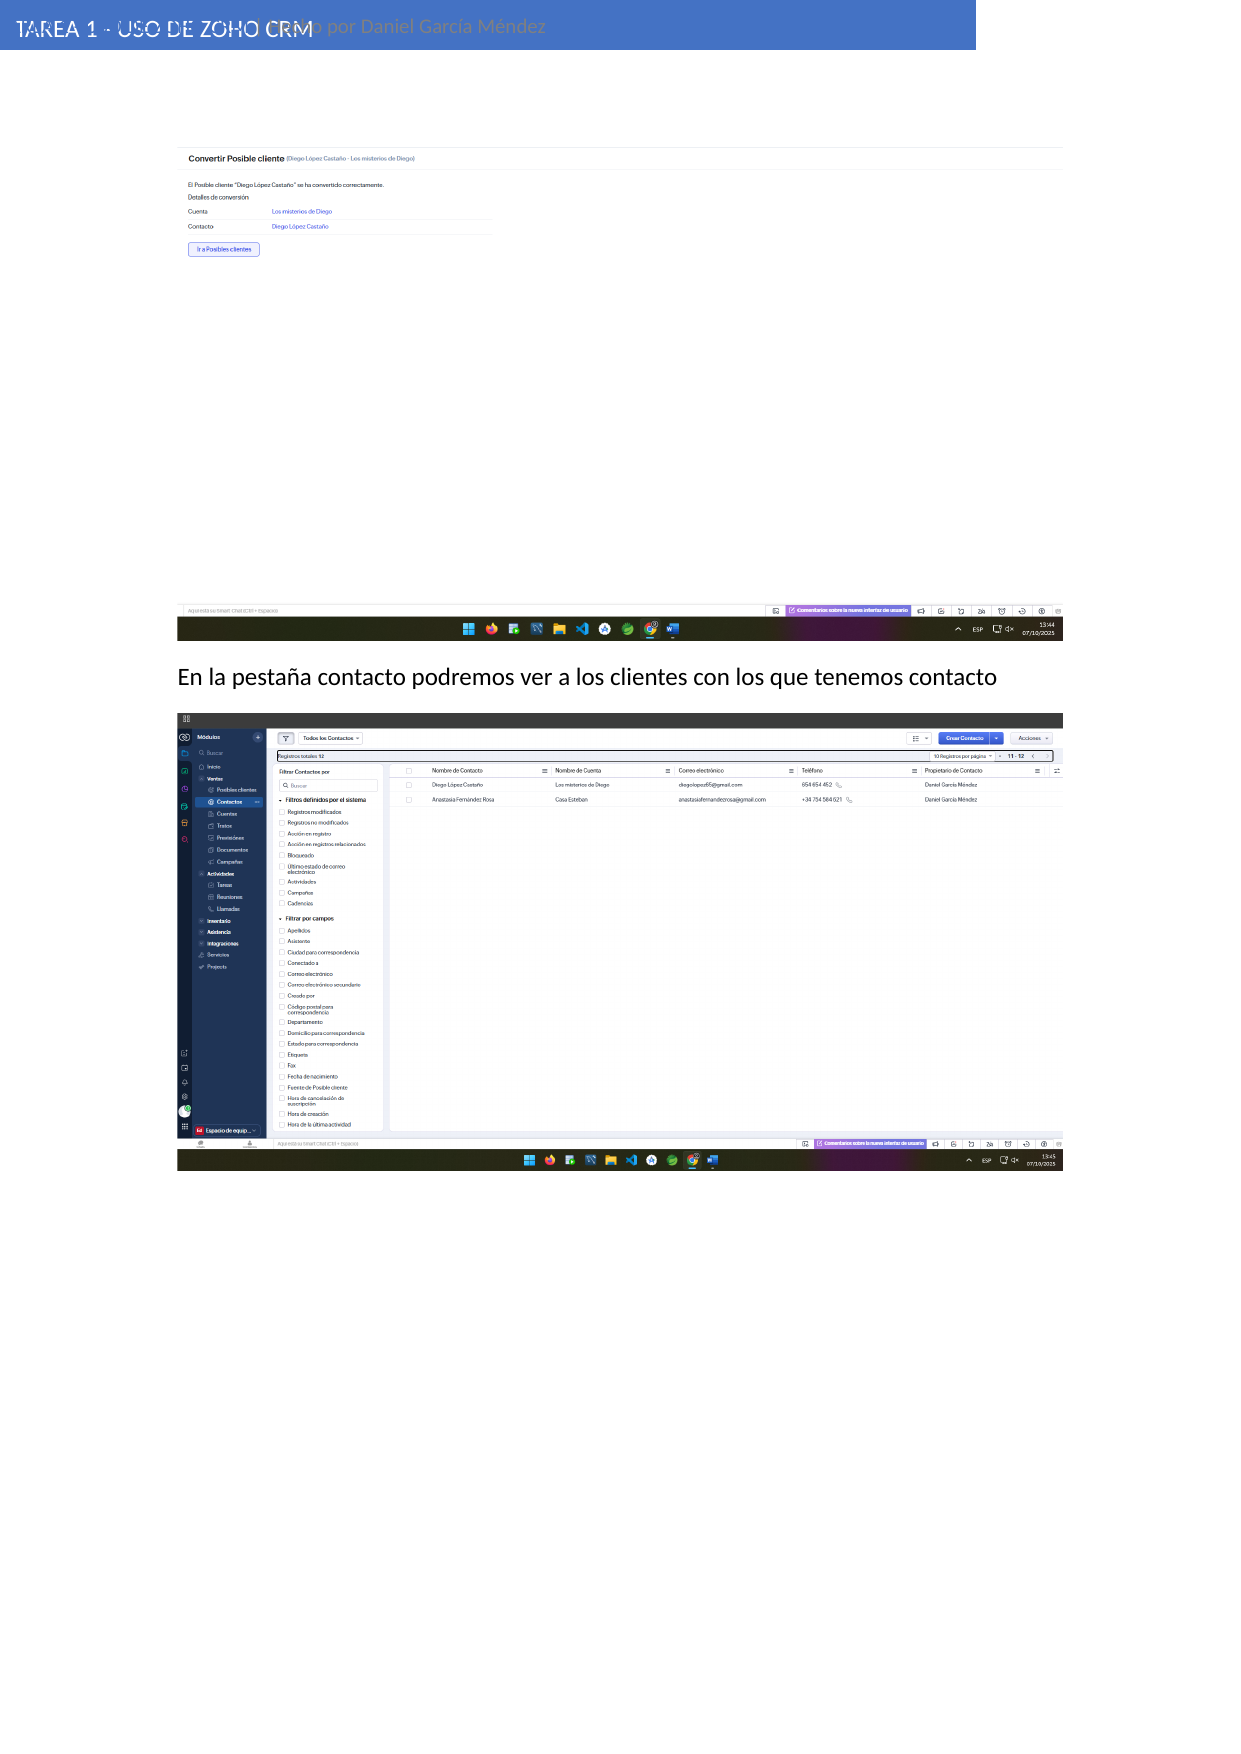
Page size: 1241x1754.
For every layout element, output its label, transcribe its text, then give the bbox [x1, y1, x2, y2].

text En la pestaña contacto podremos ver a los clientes con los que tenemos contacto [177, 662, 1063, 692]
